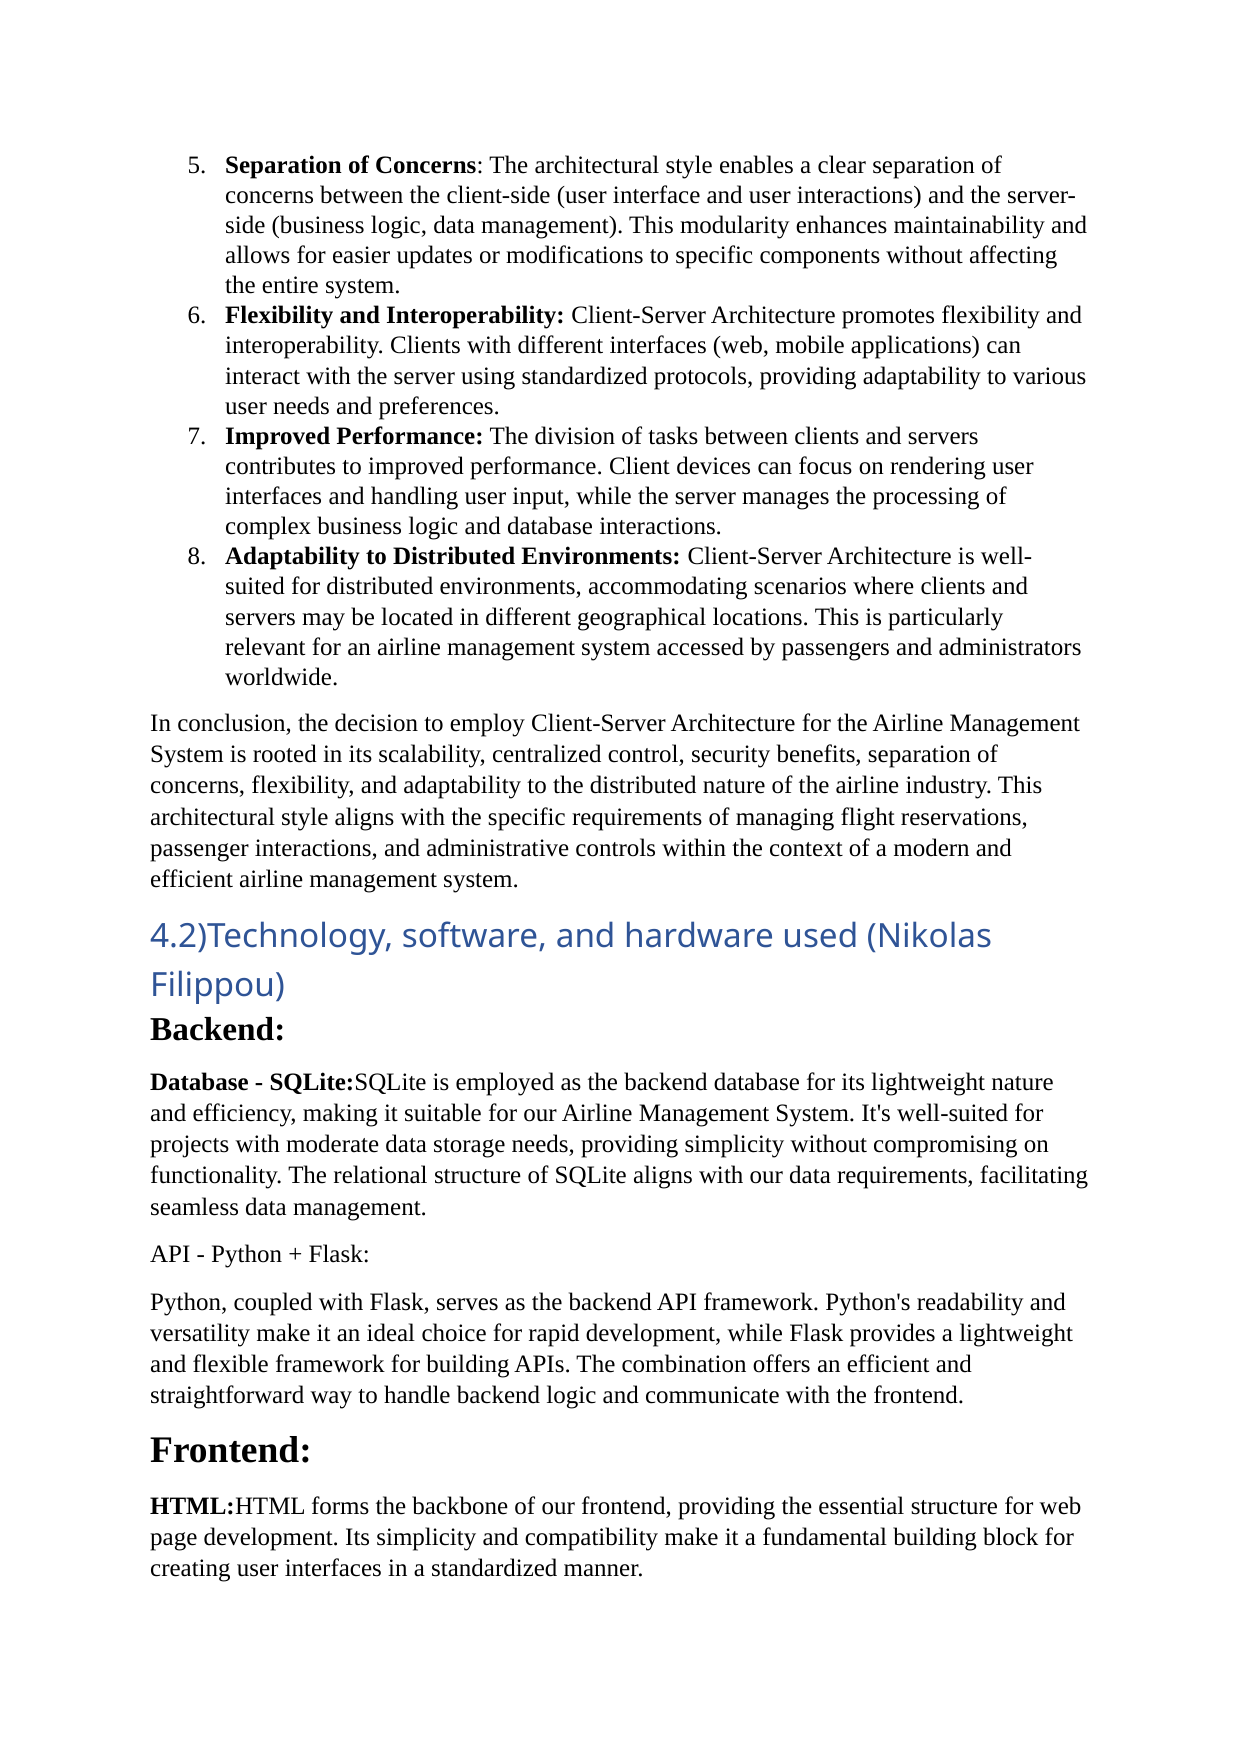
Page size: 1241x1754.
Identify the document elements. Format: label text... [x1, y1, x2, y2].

subtitle 4.2)Technology, software, and hardware used (Nikolas Filippou) [150, 911, 1090, 1006]
text Frontend: [150, 1428, 1090, 1471]
list Adaptability to Distributed Environments: Client-Server Architecture is well-suited for distributed environments, accommodating scenarios where clients and servers may be located in different geographical locations. This is particularly relevant for an airline management system accessed by passengers and administrators worldwide. [187, 541, 1090, 691]
text Database - SQLite:SQLite is employed as the backend database for its lightweight nature and efficiency, making it suitable for our Airline Management System. It's well-suited for projects with moderate data storage needs, providing simplicity without compromising on functionality. The relational structure of SQLite aligns with our data requirements, facilitating seamless data management. [150, 1067, 1090, 1220]
list Improved Performance: The division of tasks between clients and servers contributes to improved performance. Client devices can focus on rendering user interfaces and handling user input, while the server manages the processing of complex business logic and database interactions. [187, 421, 1090, 540]
text Backend: [150, 1009, 1090, 1048]
list Flexibility and Interoperability: Client-Server Architecture promotes flexibility and interoperability. Clients with different interfaces (web, mobile applications) can interact with the server using standardized protocols, providing adaptability to various user needs and preferences. [187, 301, 1090, 419]
text HTML:HTML forms the backbone of our frontend, providing the essential structure for web page development. Its simplicity and compatibility make it a fundamental building block for creating user interfaces in a standardized manner. [150, 1491, 1090, 1582]
text Python, coupled with Flask, serves as the backend API framework. Python's readability and versatility make it an ideal choice for rapid development, while Flask provides a lightweight and flexible framework for building APIs. The combination offers an efficient and straightforward way to handle backend logic and communicate with the frontend. [150, 1287, 1090, 1409]
list Separation of Concerns: The architectural style enables a clear separation of concerns between the client-side (user interface and user interactions) and the server-side (business logic, data management). This modularity enhances maintainability and allows for easier updates or modifications to specific components without affecting the entire system. [187, 150, 1090, 299]
text API - Python + Flask: [150, 1239, 1090, 1268]
text In conclusion, the decision to employ Client-Server Architecture for the Airline Management System is rooted in its scalability, centralized control, security benefits, separation of concerns, flexibility, and adaptability to the distributed nature of the airline industry. This architectural style aligns with the specific requirements of managing flight reservations, passenger interactions, and administrative controls within the context of a modern and efficient airline management system. [150, 708, 1090, 892]
